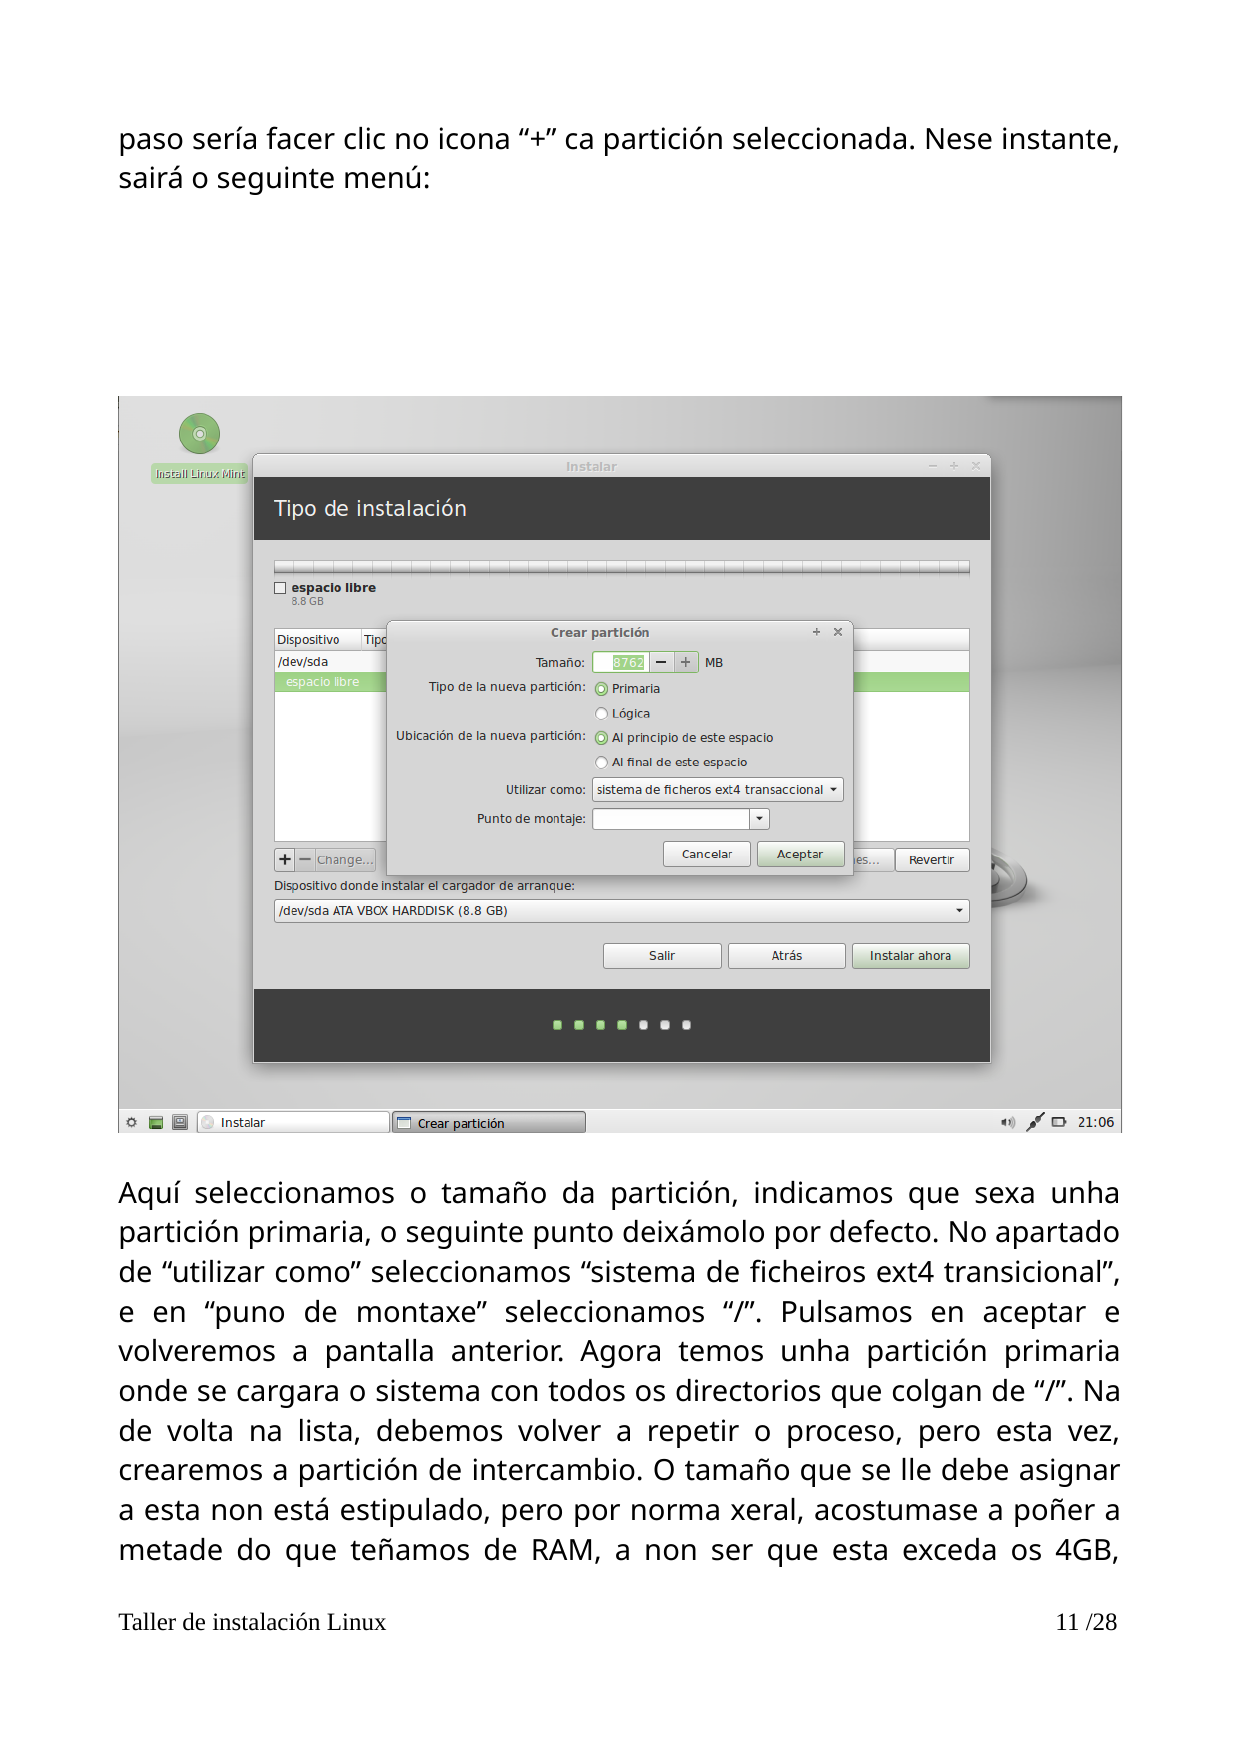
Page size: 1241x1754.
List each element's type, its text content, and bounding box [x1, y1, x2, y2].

picture [118, 396, 1123, 1133]
text paso sería facer clic no icona “+” ca partición seleccionada. Nese instante, sairá o seguinte menú: [118, 118, 1122, 197]
text Aquí seleccionamos o tamaño da partición, indicamos que sexa unha partición primaria, o seguinte punto deixámolo por defecto. No apartado de “utilizar como” seleccionamos “sistema de ficheiros ext4 transicional”, e en “puno de montaxe” seleccionamos “/”. Pulsamos en aceptar e volveremos a pantalla anterior. Agora temos unha partición primaria onde se cargara o sistema con todos os directorios que colgan de “/”. Na de volta na lista, debemos volver a repetir o proceso, pero esta vez, crearemos a partición de intercambio. O tamaño que se lle debe asignar a esta non está estipulado, pero por norma xeral, acostumase a poñer a metade do que teñamos de RAM, a non ser que esta exceda os 4GB, [118, 1172, 1122, 1569]
